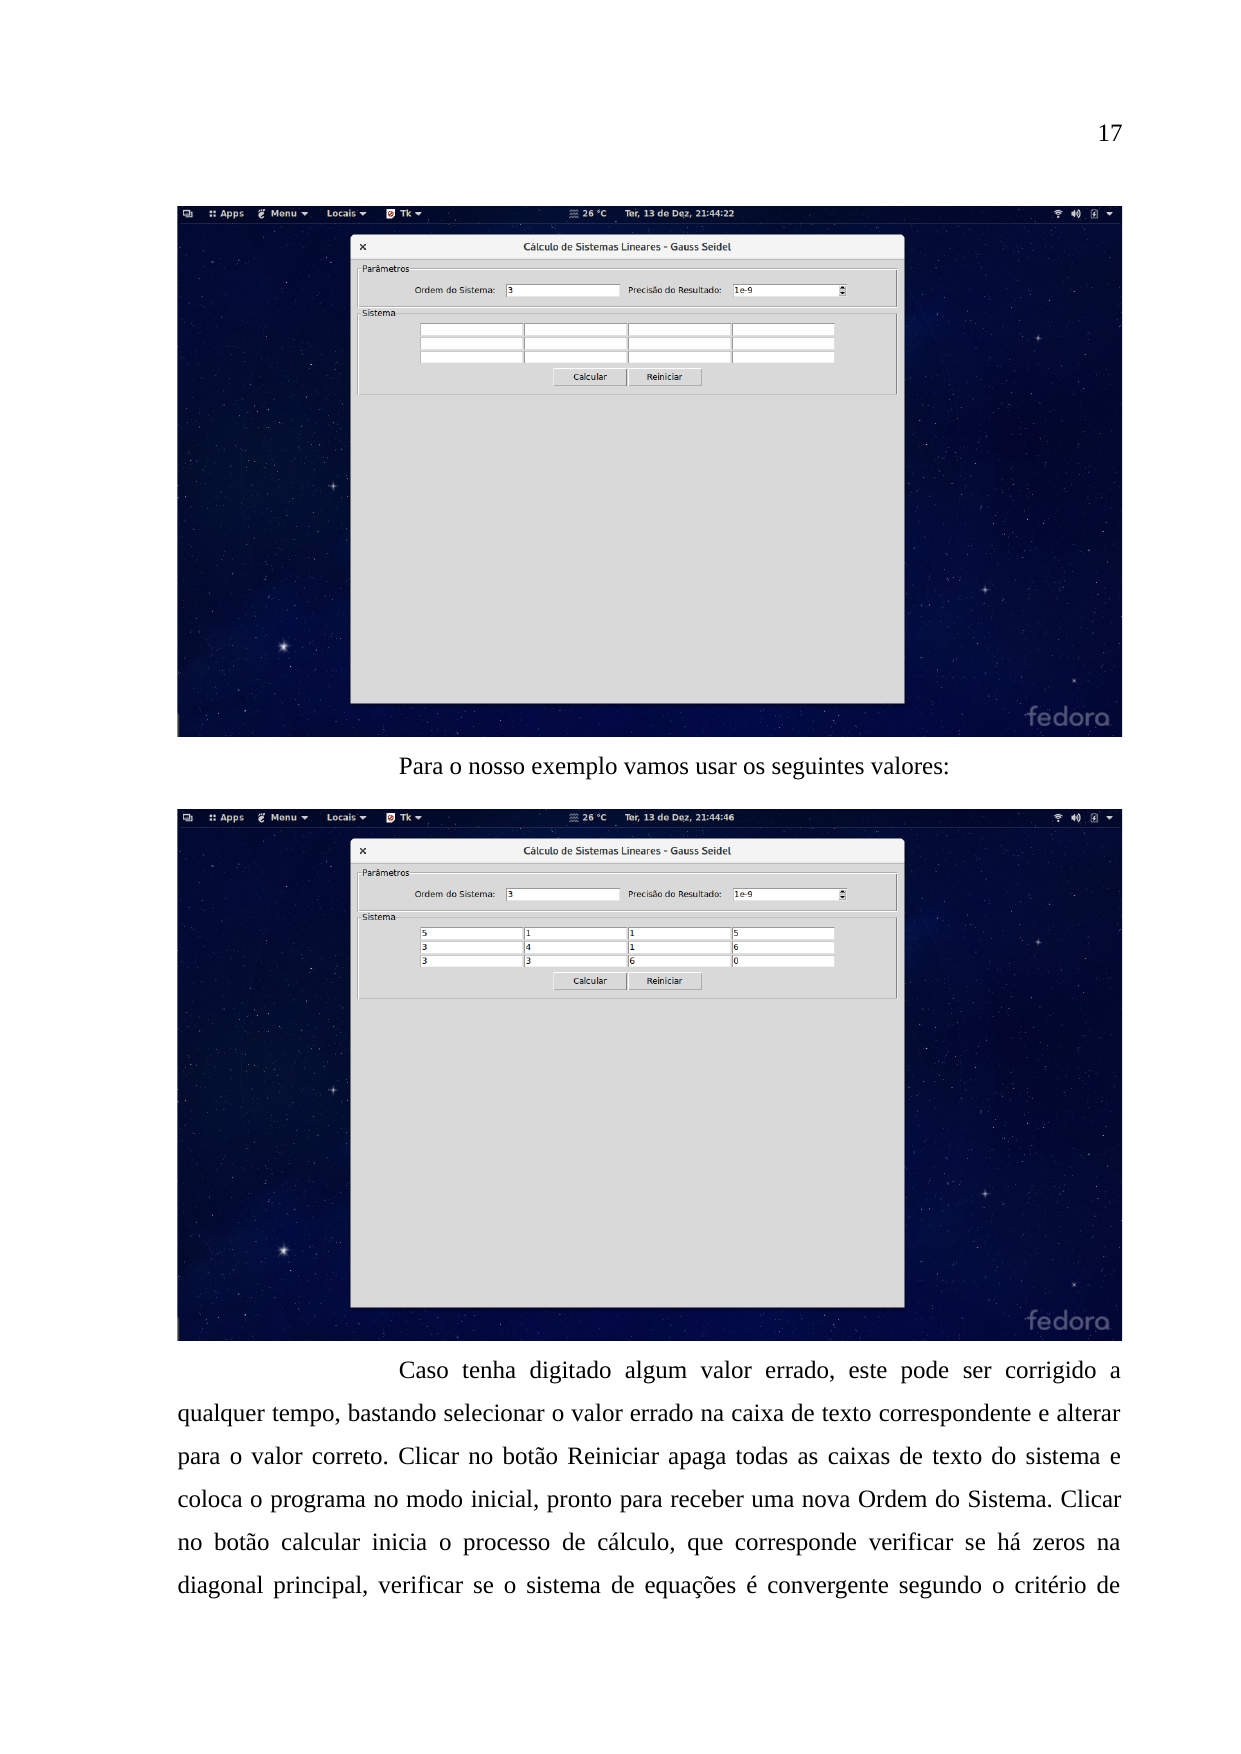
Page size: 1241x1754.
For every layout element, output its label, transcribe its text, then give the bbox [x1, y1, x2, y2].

picture [177, 809, 1123, 1341]
picture [177, 206, 1123, 737]
text Para o nosso exemplo vamos usar os seguintes valores: [177, 737, 1122, 780]
text Caso tenha digitado algum valor errado, este pode ser corrigido a qualquer tempo, bastando selecionar o valor errado na caixa de texto correspondente e alterar para o valor correto. Clicar no botão Reiniciar apaga todas as caixas de texto do sistema e coloca o programa no modo inicial, pronto para receber uma nova Ordem do Sistema. Clicar no botão calcular inicia o processo de cálculo, que corresponde verificar se há zeros na diagonal principal, verificar se o sistema de equações é convergente segundo o critério de [177, 1341, 1122, 1599]
